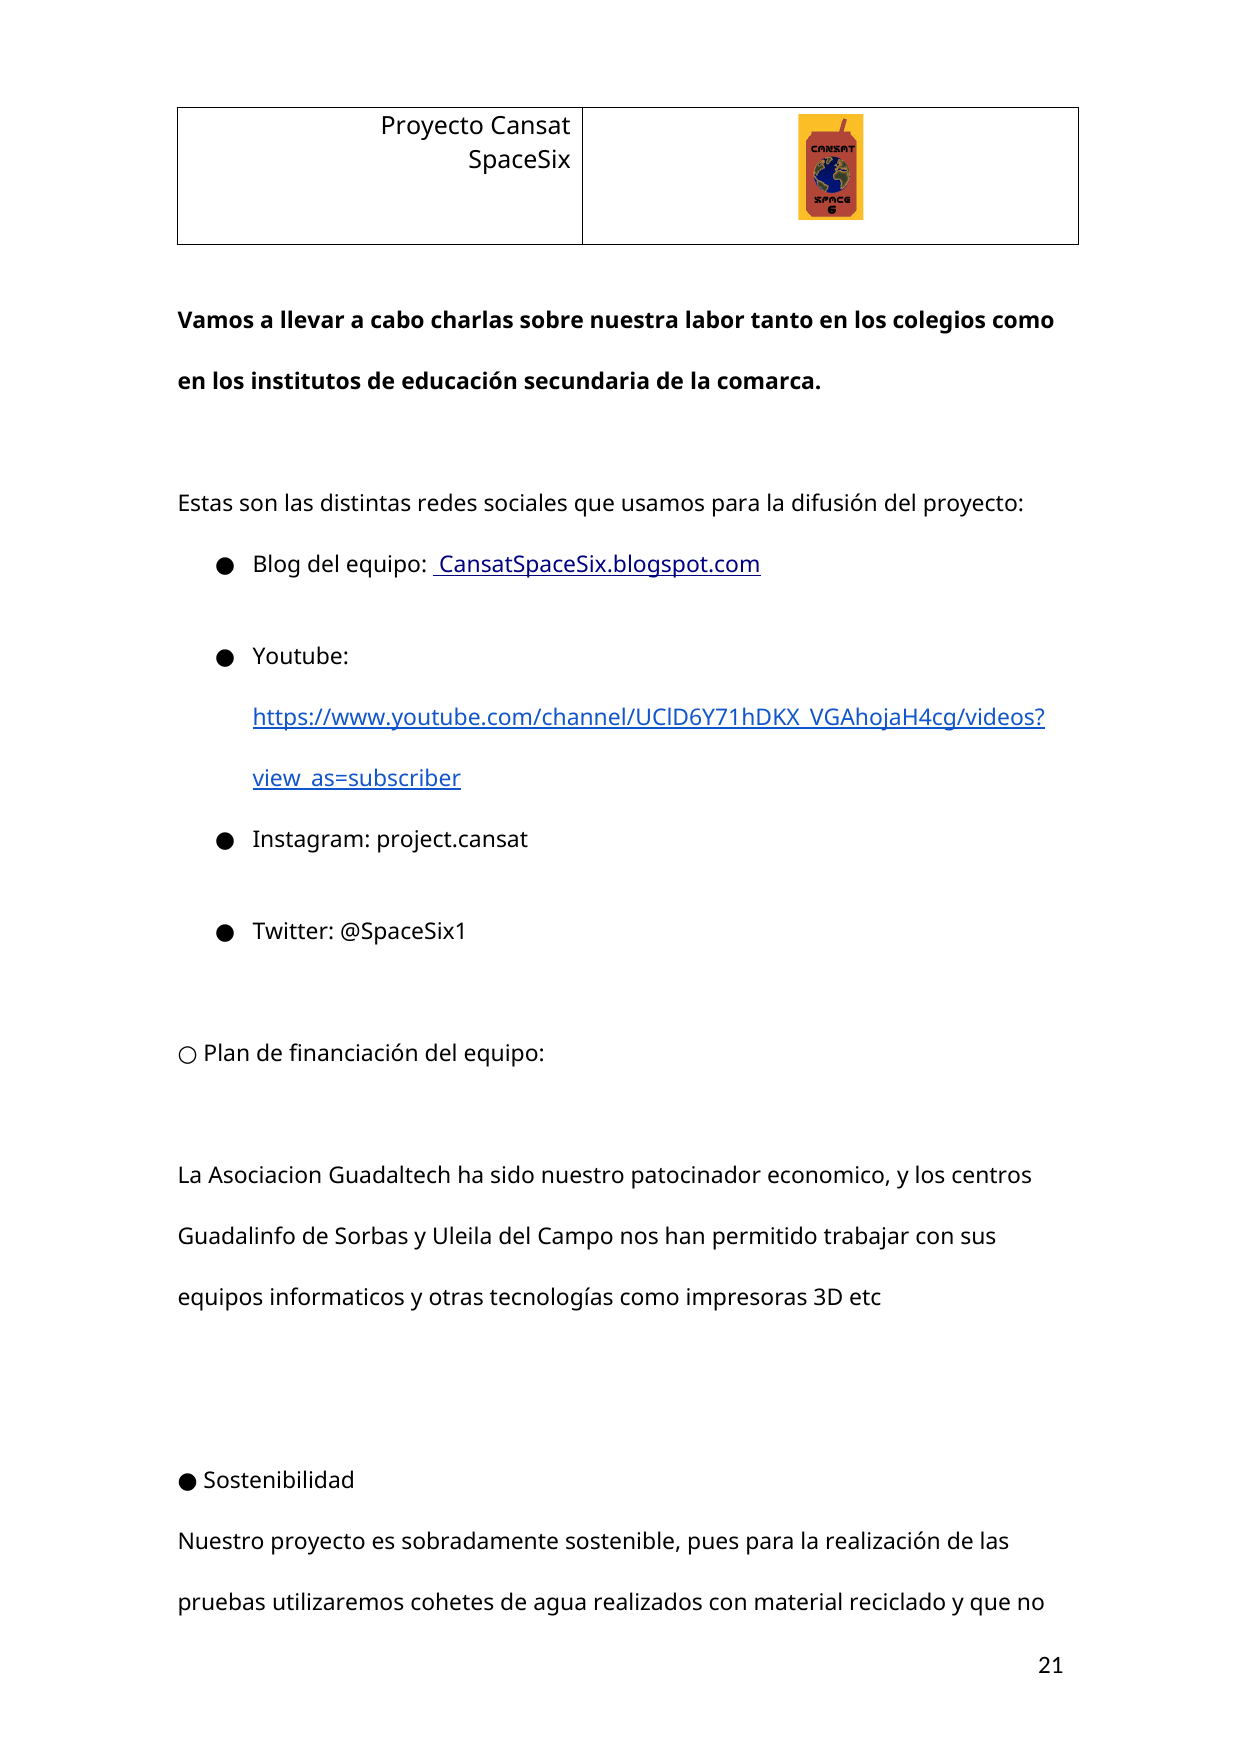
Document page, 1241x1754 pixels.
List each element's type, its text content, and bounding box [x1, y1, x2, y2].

text ○ Plan de financiación del equipo: [177, 1022, 1063, 1068]
text Vamos a llevar a cabo charlas sobre nuestra labor tanto en los colegios como en los institutos de educación secundaria de la comarca. [177, 274, 1063, 396]
text Estas son las distintas redes sociales que usamos para la difusión del proyecto: [177, 473, 1063, 518]
text La Asociacion Guadaltech ha sido nuestro patocinador economico, y los centros Guadalinfo de Sorbas y Uleila del Campo nos han permitido trabajar con sus equipos informaticos y otras tecnologías como impresoras 3D etc [177, 1144, 1063, 1312]
list Twitter: @SpaceSix1 [215, 884, 1063, 952]
text ● Sostenibilidad [177, 1450, 1063, 1495]
list Instagram: project.cansat [215, 809, 1063, 861]
list Youtube: https://www.youtube.com/channel/UClD6Y71hDKX_VGAhojaH4cg/videos?view_as=subscriber [215, 609, 1063, 793]
text Nuestro proyecto es sobradamente sostenible, pues para la realización de las pruebas utilizaremos cohetes de agua realizados con material reciclado y que no [177, 1511, 1063, 1617]
picture [798, 114, 864, 220]
list Blog del equipo: CansatSpaceSix.blogspot.com [215, 534, 1063, 586]
